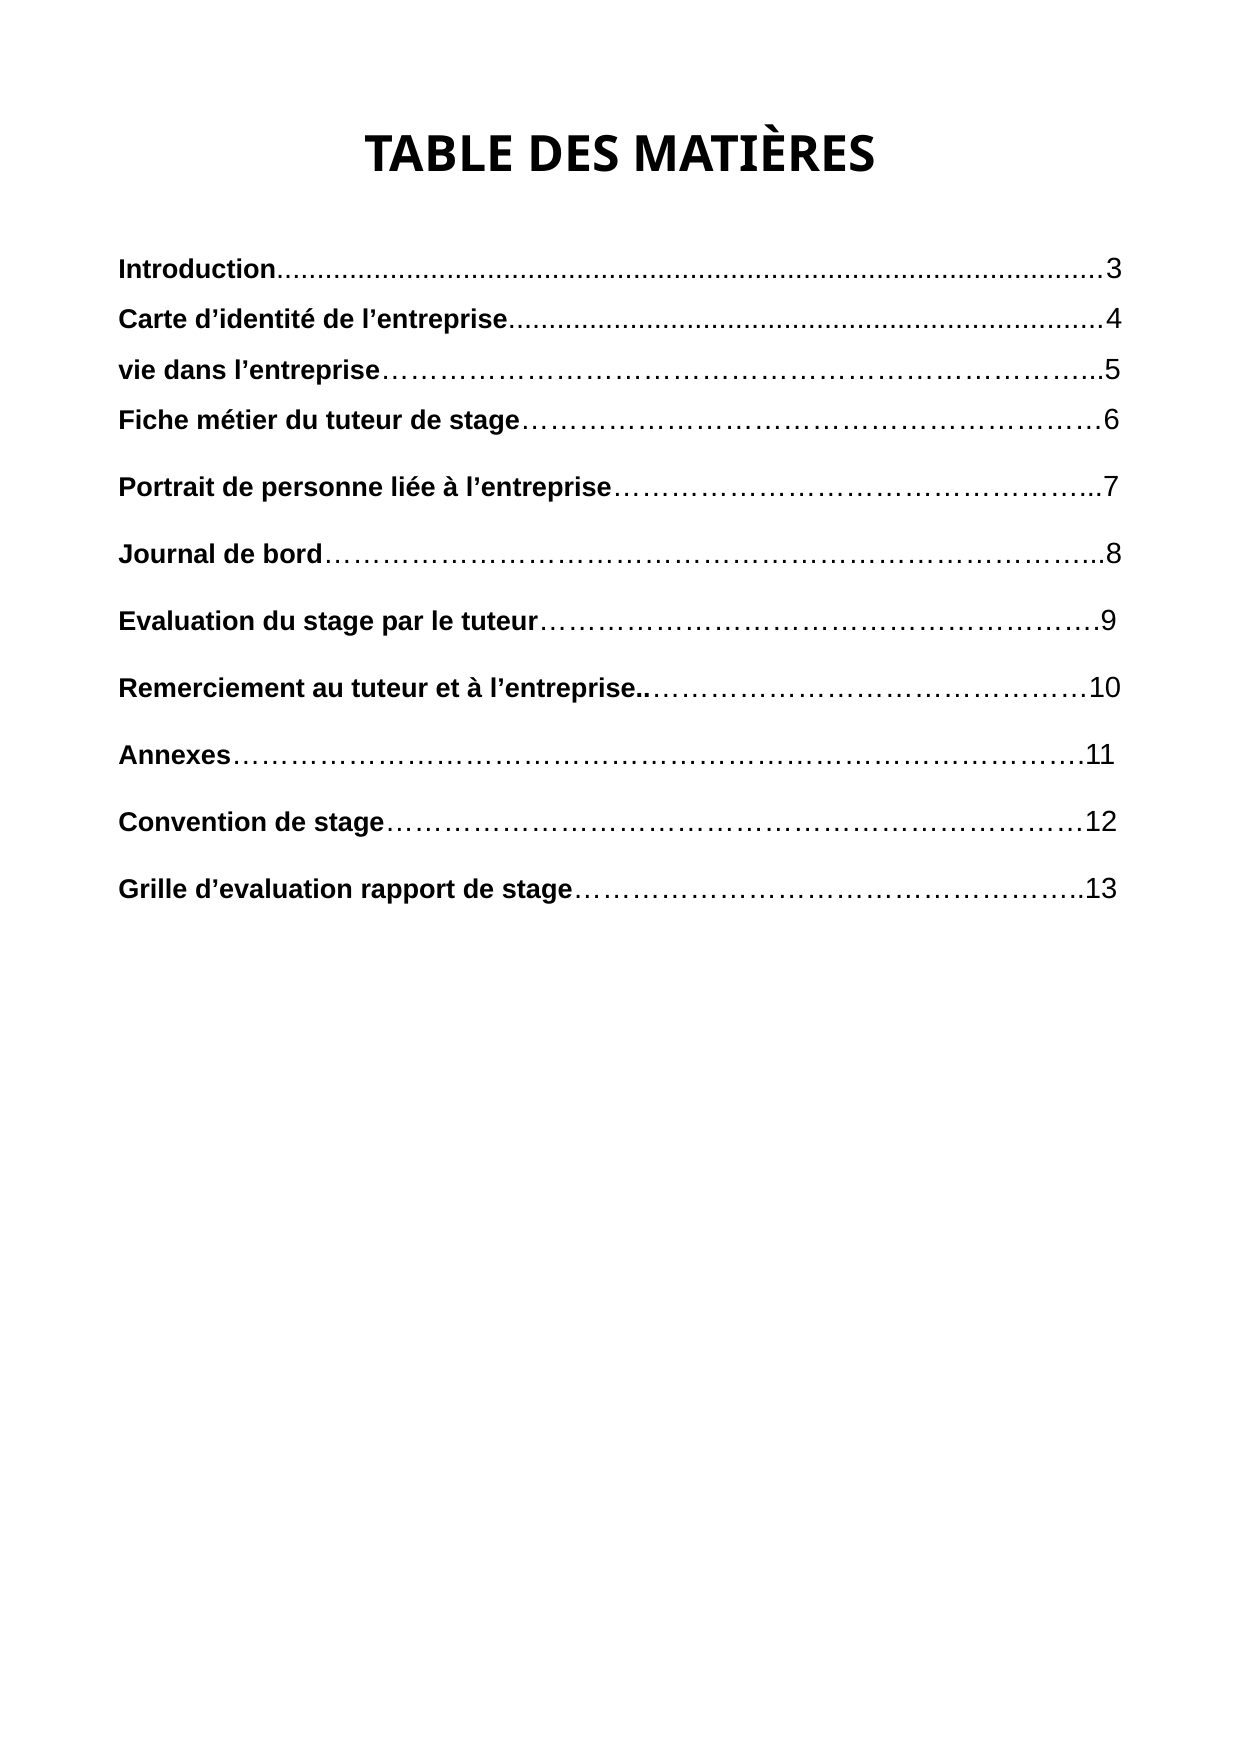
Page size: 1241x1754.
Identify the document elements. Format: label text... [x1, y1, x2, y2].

text Fiche métier du tuteur de stage……………………………………………………6 [118, 402, 1122, 436]
text Introduction 3 [118, 251, 1122, 284]
text vie dans l’entreprise………………………………………………………………...5 [118, 352, 1122, 385]
text Remerciement au tuteur et à l’entreprise..………………………………………10 [118, 670, 1122, 704]
text Convention de stage………………………………………………………………12 [118, 804, 1122, 838]
text Annexes…………………………………………………………………………….11 [118, 737, 1122, 771]
text Carte d’identité de l’entreprise 4 [118, 301, 1122, 335]
text Journal de bord……………………………………………………………………...8 [118, 536, 1122, 570]
text Evaluation du stage par le tuteur………………………………………………….9 [118, 603, 1122, 637]
text Portrait de personne liée à l’entreprise…………………………………………...7 [118, 469, 1122, 503]
text Grille d’evaluation rapport de stage……………………………………………..13 [118, 872, 1122, 905]
text TABLE DES MATIÈRES [118, 118, 1122, 186]
